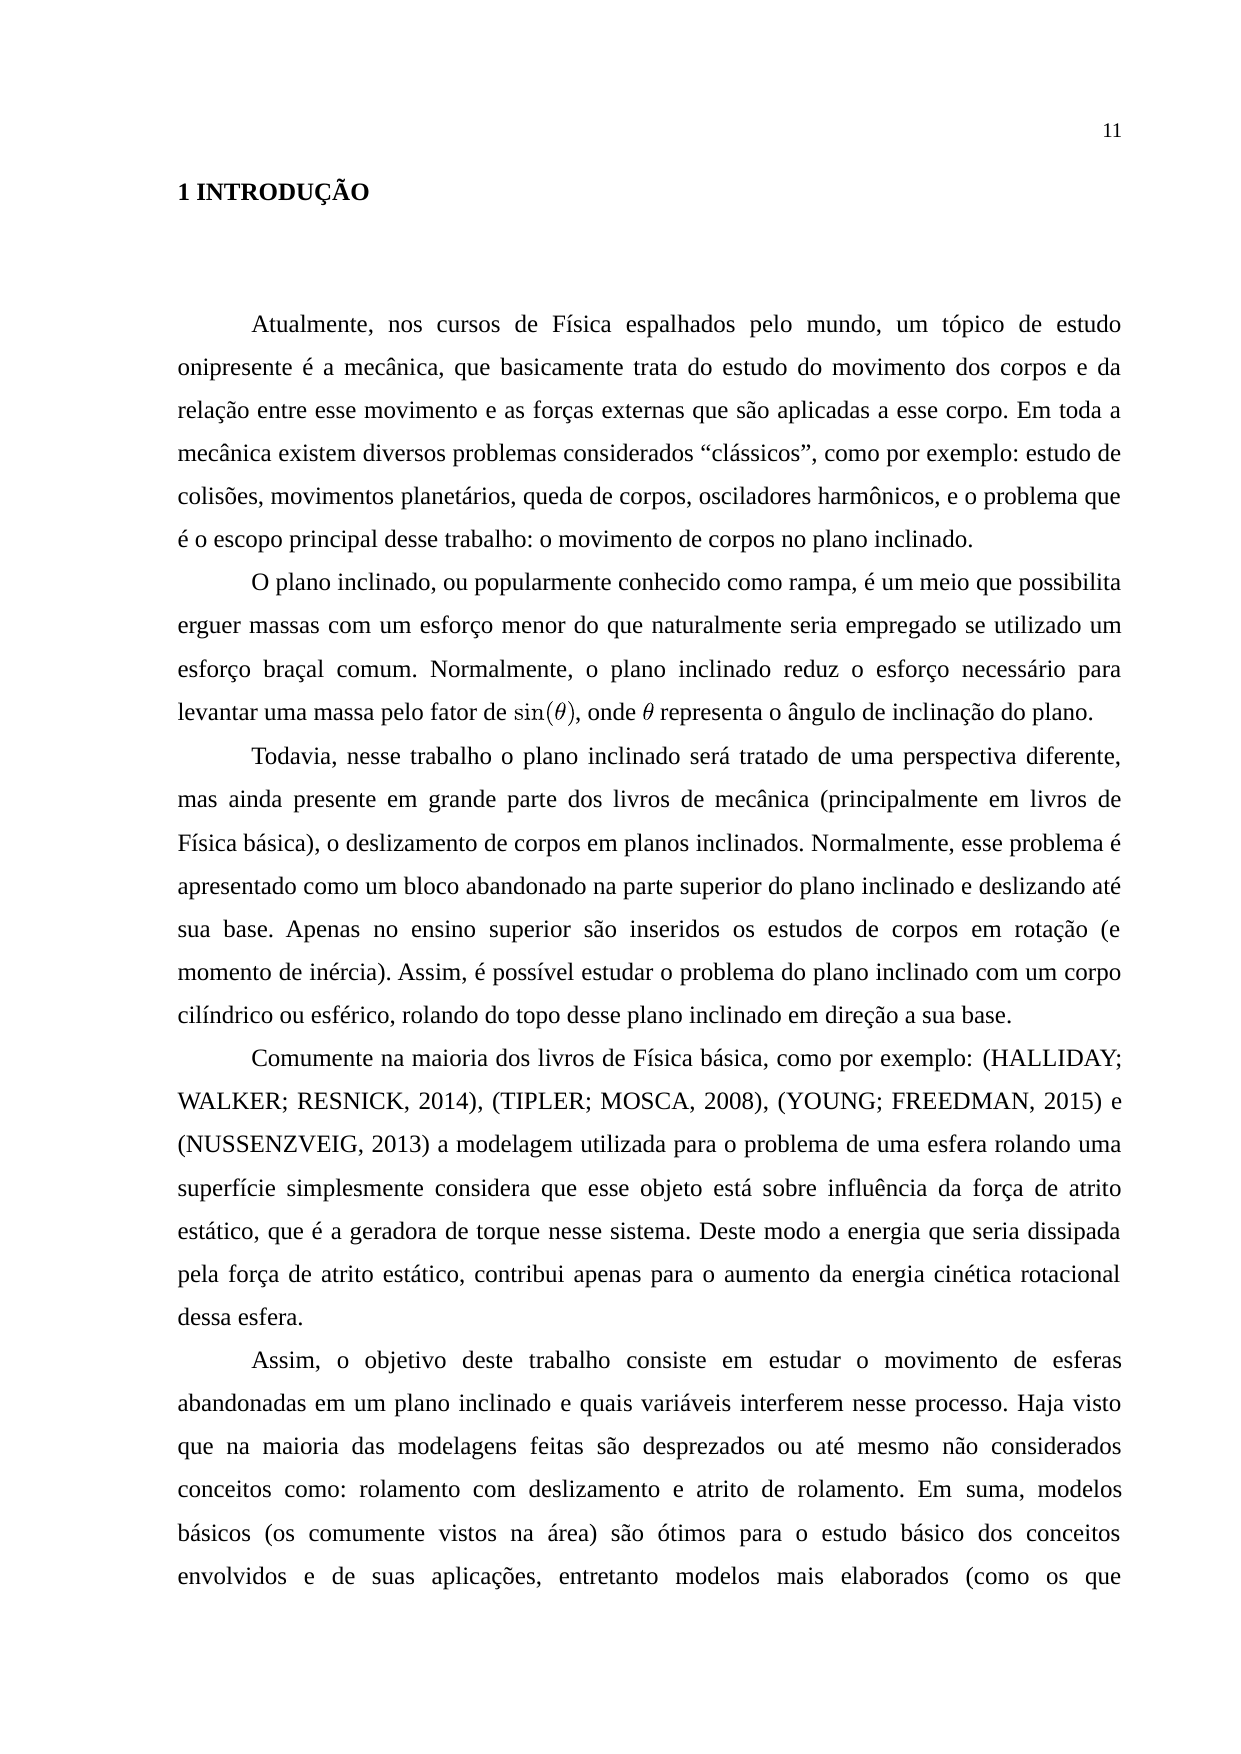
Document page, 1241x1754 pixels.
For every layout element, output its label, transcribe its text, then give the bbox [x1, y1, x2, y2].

subtitle Introdução [177, 177, 1122, 206]
text Todavia, nesse trabalho o plano inclinado será tratado de uma perspectiva diferente, mas ainda presente em grande parte dos livros de mecânica (principalmente em livros de Física básica), o deslizamento de corpos em planos inclinados. Normalmente, esse problema é apresentado como um bloco abandonado na parte superior do plano inclinado e deslizando até sua base. Apenas no ensino superior são inseridos os estudos de corpos em rotação (e momento de inércia). Assim, é possível estudar o problema do plano inclinado com um corpo cilíndrico ou esférico, rolando do topo desse plano inclinado em direção a sua base. [177, 741, 1122, 1029]
text Atualmente, nos cursos de Física espalhados pelo mundo, um tópico de estudo onipresente é a mecânica, que basicamente trata do estudo do movimento dos corpos e da relação entre esse movimento e as forças externas que são aplicadas a esse corpo. Em toda a mecânica existem diversos problemas considerados “clássicos”, como por exemplo: estudo de colisões, movimentos planetários, queda de corpos, osciladores harmônicos, e o problema que é o escopo principal desse trabalho: o movimento de corpos no plano inclinado. [177, 309, 1122, 553]
text O plano inclinado, ou popularmente conhecido como rampa, é um meio que possibilita erguer massas com um esforço menor do que naturalmente seria empregado se utilizado um esforço braçal comum. Normalmente, o plano inclinado reduz o esforço necessário para levantar uma massa pelo fator de , onde representa o ângulo de inclinação do plano. [177, 567, 1122, 727]
text Assim, o objetivo deste trabalho consiste em estudar o movimento de esferas abandonadas em um plano inclinado e quais variáveis interferem nesse processo. Haja visto que na maioria das modelagens feitas são desprezados ou até mesmo não considerados conceitos como: rolamento com deslizamento e atrito de rolamento. Em suma, modelos básicos (os comumente vistos na área) são ótimos para o estudo básico dos conceitos envolvidos e de suas aplicações, entretanto modelos mais elaborados (como os que [177, 1345, 1122, 1589]
text Comumente na maioria dos livros de Física básica, como por exemplo: (HALLIDAY; WALKER; RESNICK, 2014), (TIPLER; MOSCA, 2008), (YOUNG; FREEDMAN, 2015) e (NUSSENZVEIG, 2013) a modelagem utilizada para o problema de uma esfera rolando uma superfície simplesmente considera que esse objeto está sobre influência da força de atrito estático, que é a geradora de torque nesse sistema. Deste modo a energia que seria dissipada pela força de atrito estático, contribui apenas para o aumento da energia cinética rotacional dessa esfera. [177, 1043, 1122, 1331]
